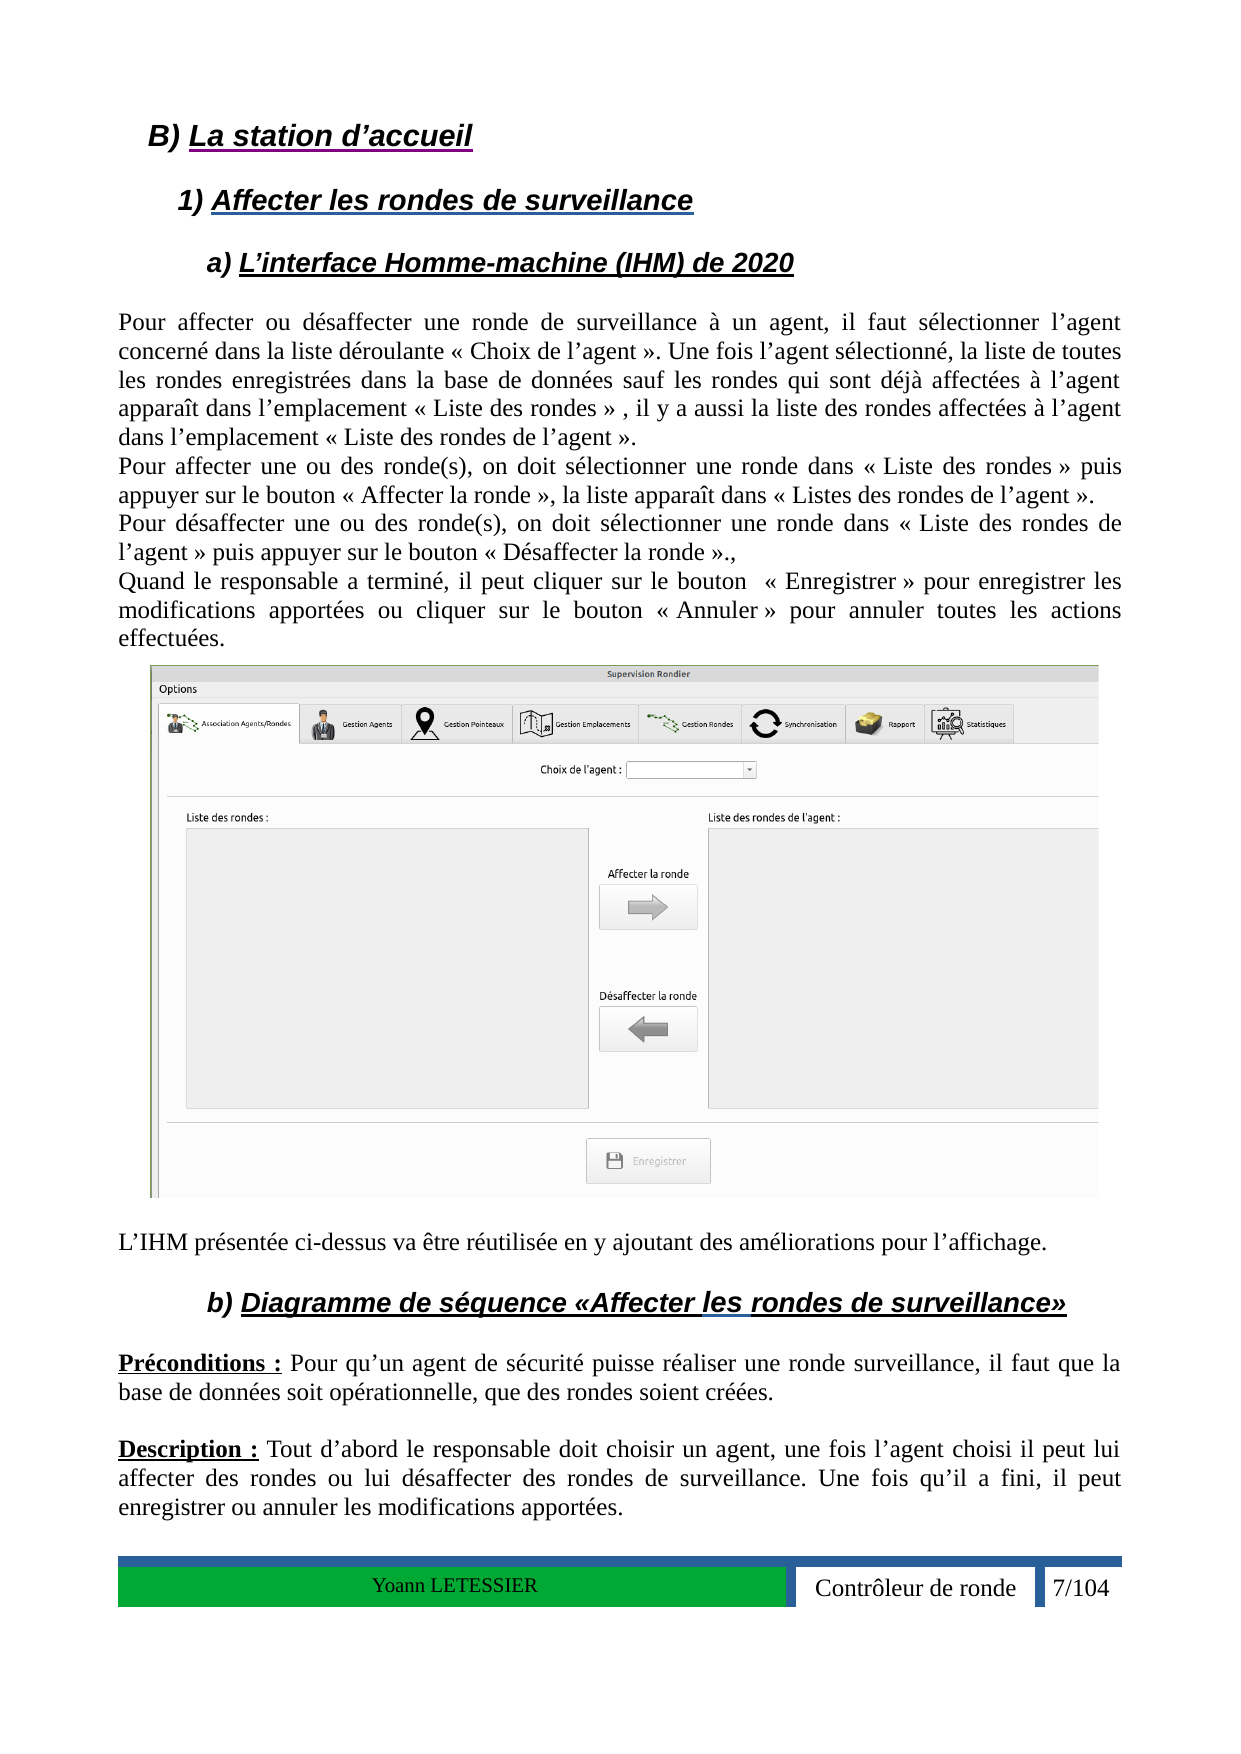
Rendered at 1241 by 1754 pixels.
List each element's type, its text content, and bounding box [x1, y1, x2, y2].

text Description : Tout d’abord le responsable doit choisir un agent, une fois l’agent choisi il peut lui affecter des rondes ou lui désaffecter des rondes de surveillance. Une fois qu’il a fini, il peut enregistrer ou annuler les modifications apportées. [118, 1434, 1122, 1520]
text Pour affecter une ou des ronde(s), on doit sélectionner une ronde dans « Liste des rondes » puis appuyer sur le bouton « Affecter la ronde », la liste apparaît dans « Listes des rondes de l’agent ». [118, 451, 1122, 508]
text Quand le responsable a terminé, il peut cliquer sur le bouton « Enregistrer » pour enregistrer les modifications apportées ou cliquer sur le bouton « Annuler » pour annuler toutes les actions effectuées. [118, 566, 1122, 652]
text Préconditions : Pour qu’un agent de sécurité puisse réaliser une ronde surveillance, il faut que la base de données soit opérationnelle, que des rondes soient créées. [118, 1348, 1122, 1405]
subtitle La station d’accueil [118, 118, 1122, 153]
text Pour désaffecter une ou des ronde(s), on doit sélectionner une ronde dans « Liste des rondes de l’agent » puis appuyer sur le bouton « Désaffecter la ronde »., [118, 508, 1122, 566]
subtitle L’interface Homme-machine (IHM) de 2020 [118, 246, 1122, 278]
subtitle Affecter les rondes de surveillance [118, 183, 1122, 216]
picture [150, 665, 1099, 1198]
text L’IHM présentée ci-dessus va être réutilisée en y ajoutant des améliorations pour l’affichage. [118, 1227, 1122, 1255]
subtitle Diagramme de séquence «Affecter les rondes de surveillance» [118, 1285, 1122, 1318]
text Pour affecter ou désaffecter une ronde de surveillance à un agent, il faut sélectionner l’agent concerné dans la liste déroulante « Choix de l’agent ». Une fois l’agent sélectionné, la liste de toutes les rondes enregistrées dans la base de données sauf les rondes qui sont déjà affectées à l’agent apparaît dans l’emplacement « Liste des rondes » , il y a aussi la liste des rondes affectées à l’agent dans l’emplacement « Liste des rondes de l’agent ». [118, 307, 1122, 451]
